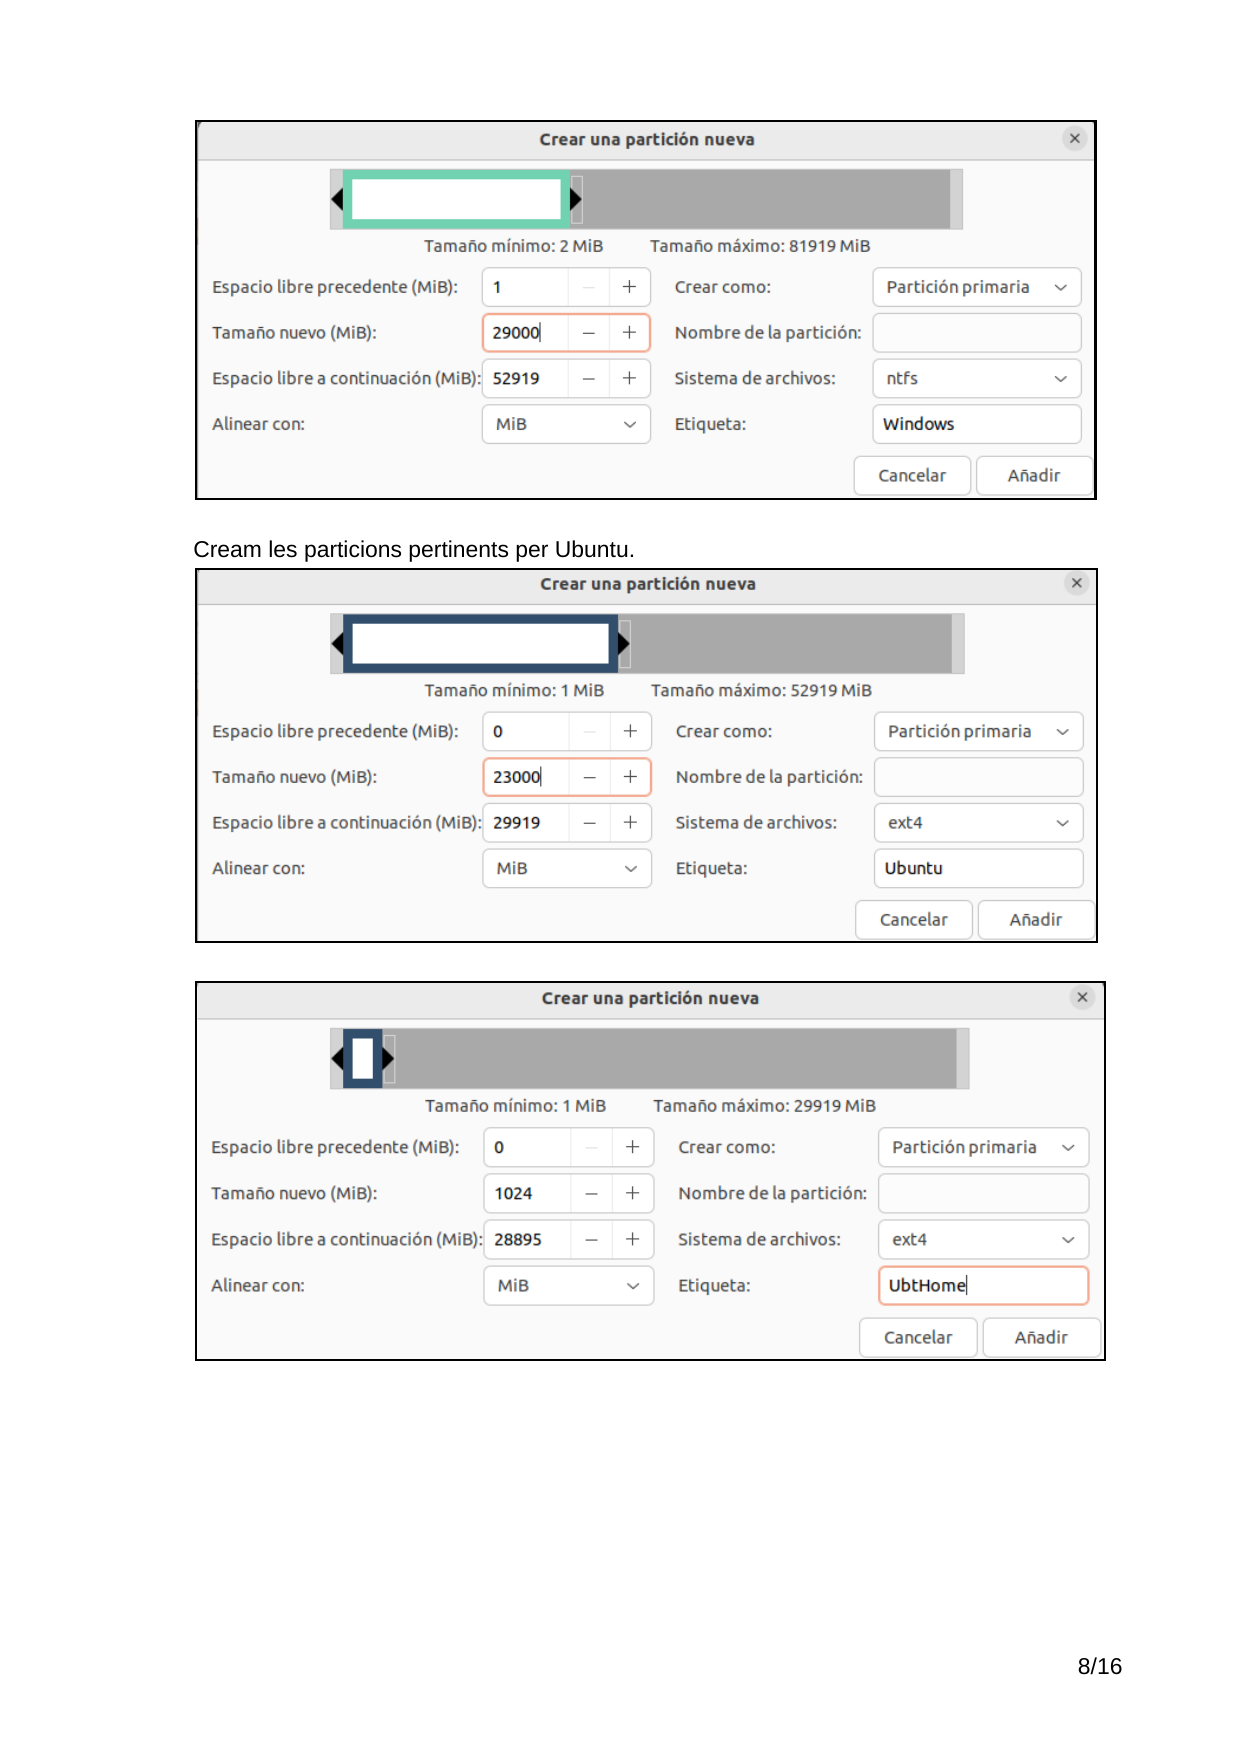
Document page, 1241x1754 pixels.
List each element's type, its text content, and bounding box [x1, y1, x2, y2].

picture [197, 570, 1096, 941]
picture [197, 122, 1094, 498]
picture [197, 983, 1104, 1359]
text Cream les particions pertinents per Ubuntu. [118, 536, 1122, 562]
